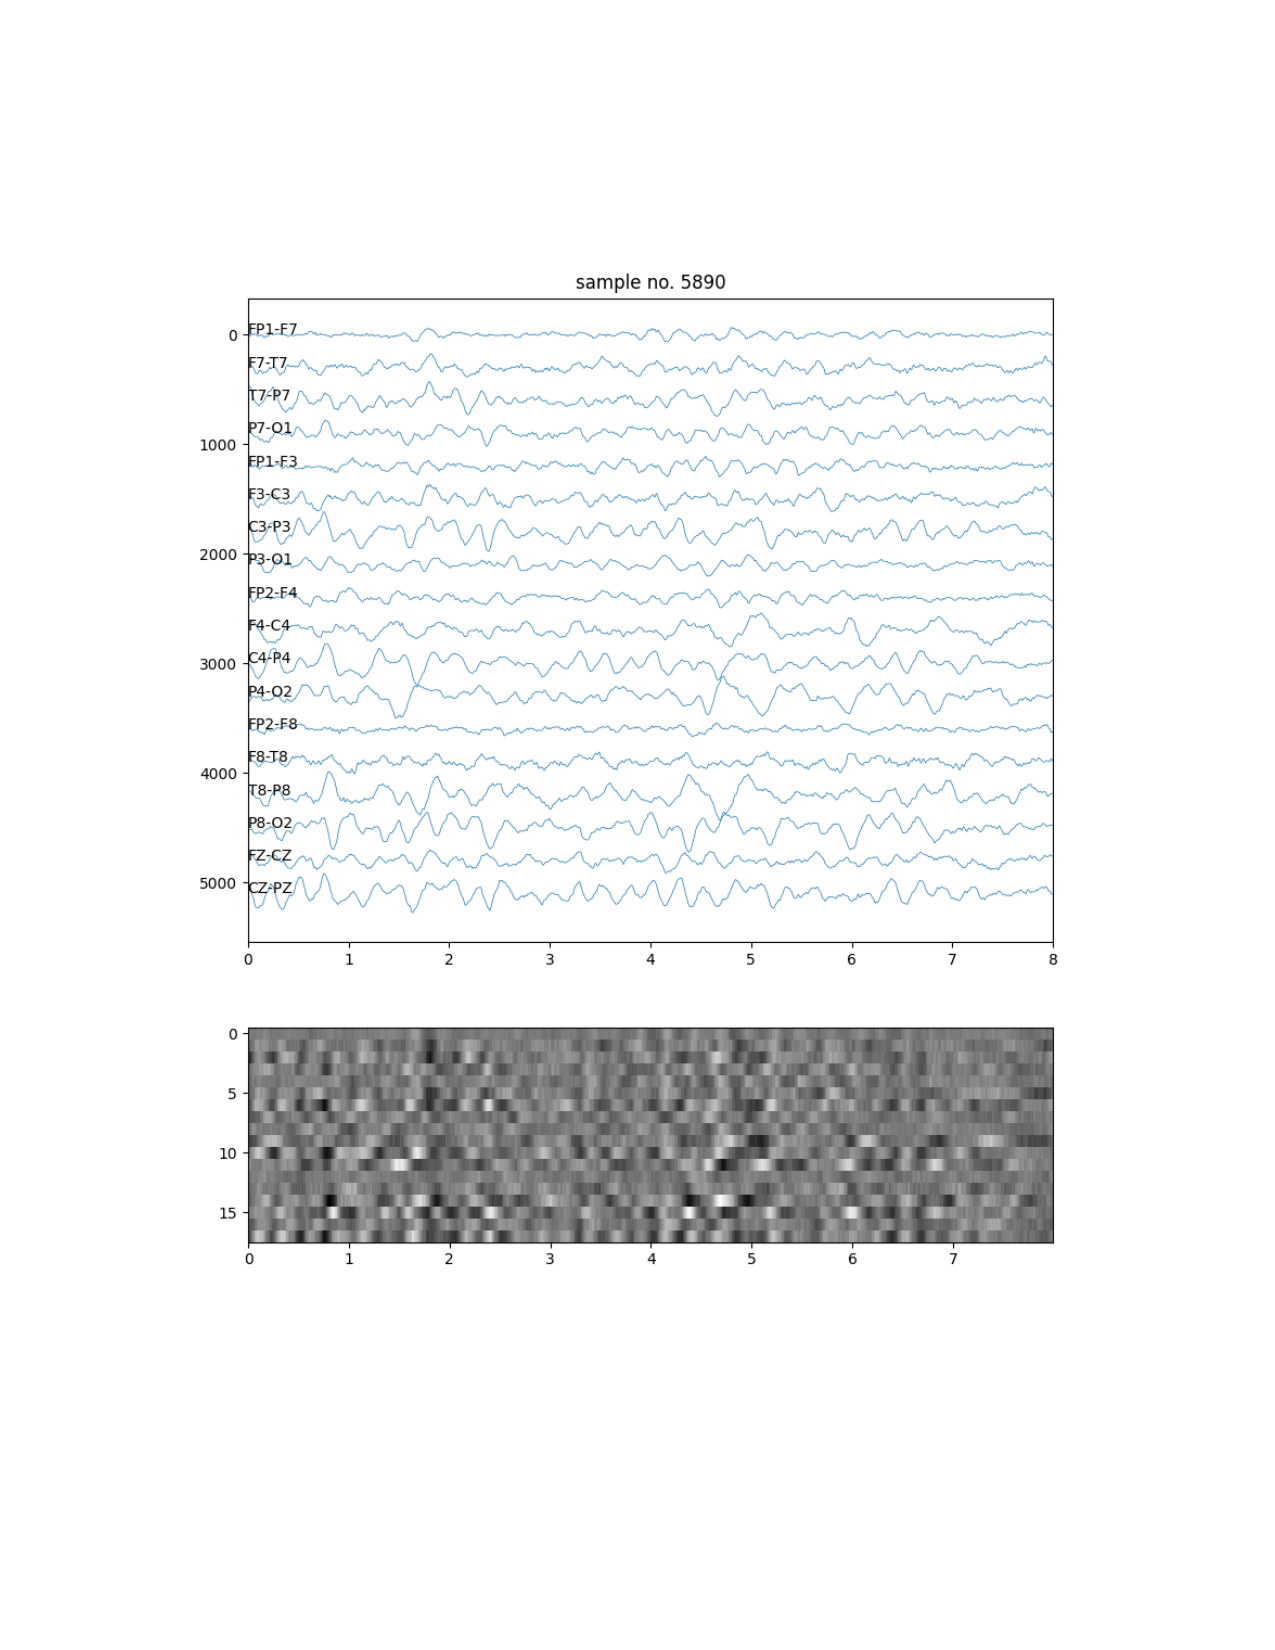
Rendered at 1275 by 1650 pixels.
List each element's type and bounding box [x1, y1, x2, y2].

picture [118, 151, 1157, 1377]
